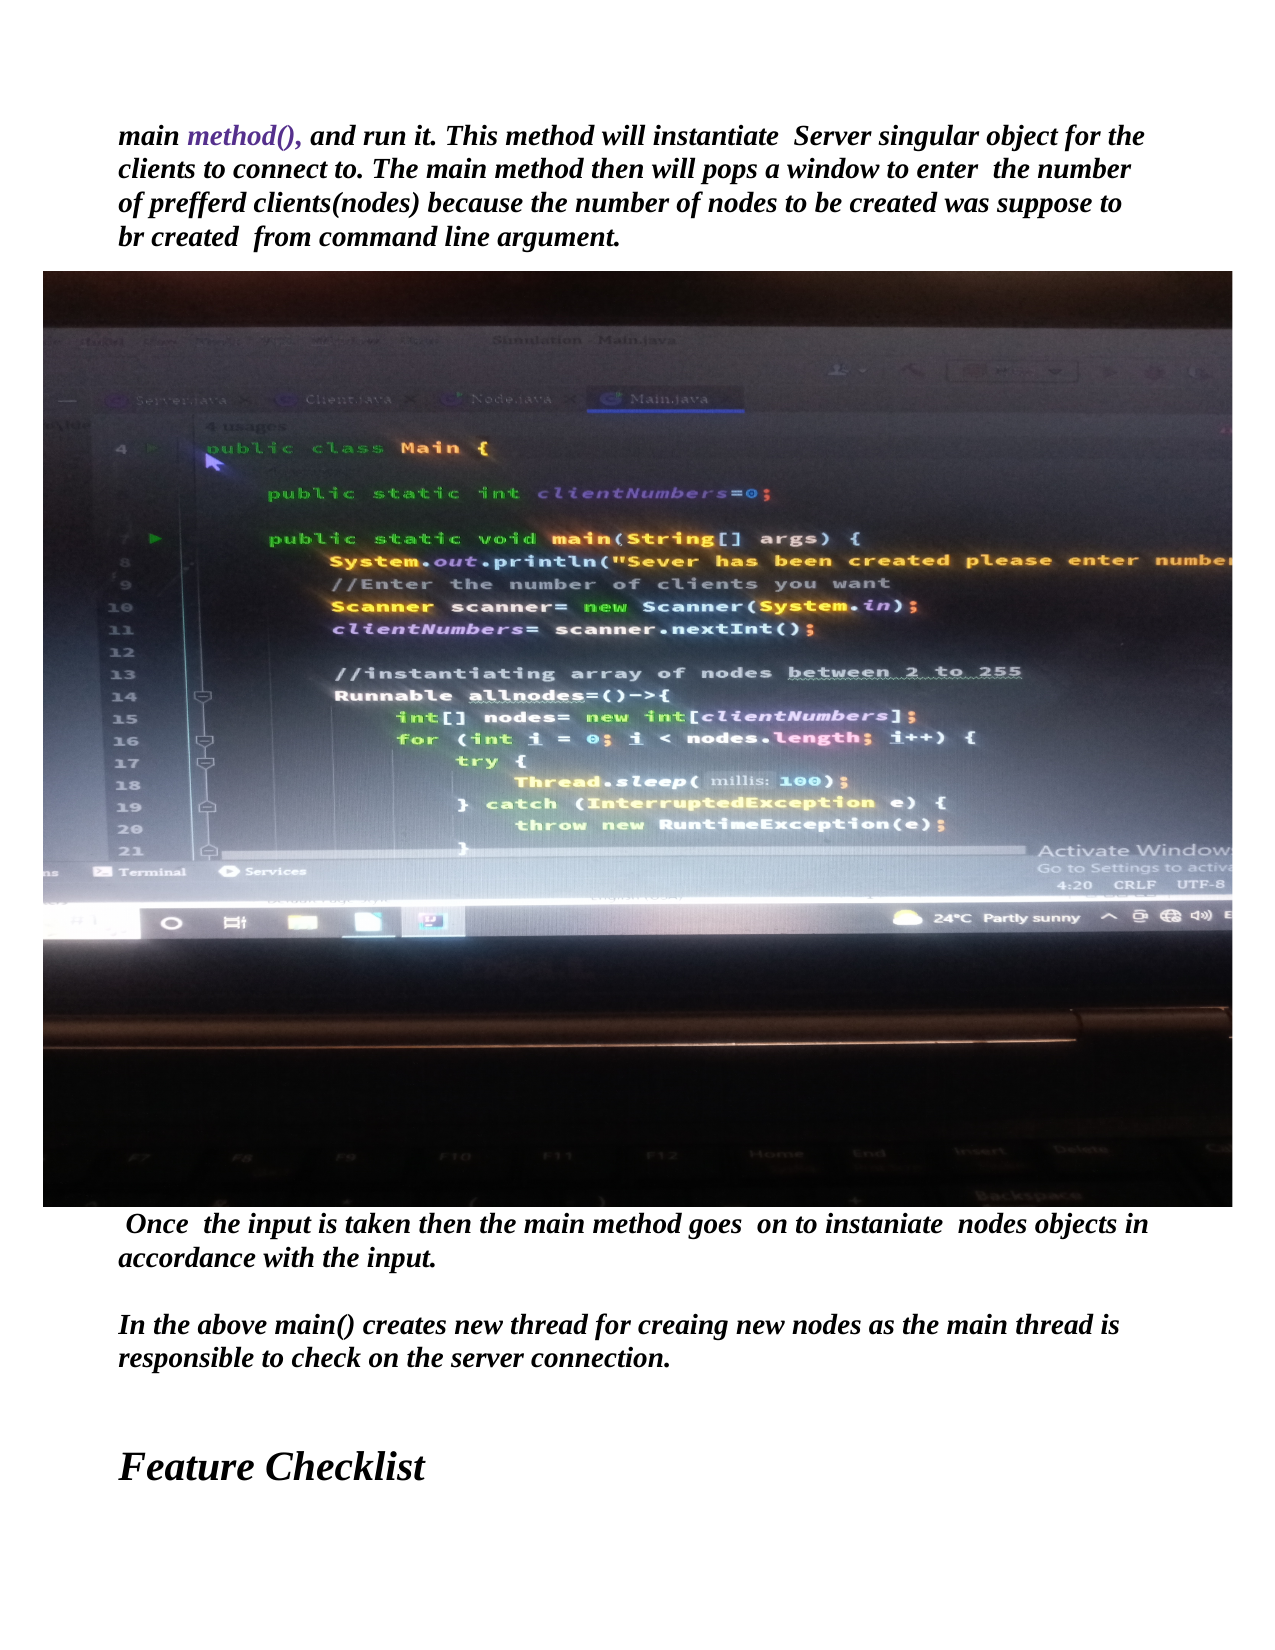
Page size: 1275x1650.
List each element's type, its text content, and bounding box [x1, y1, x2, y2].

text main method(), and run it. This method will instantiate Server singular object for the clients to connect to. The main method then will pops a window to enter the number of prefferd clients(nodes) because the number of nodes to be created was suppose to br created from command line argument. [118, 118, 1157, 252]
text In the above main() creates new thread for creaing new nodes as the main thread is responsible to check on the server connection. [118, 1307, 1157, 1374]
text Once the input is taken then the main method goes on to instaniate nodes objects in accordance with the input. [118, 1207, 1157, 1273]
text Feature Checklist [118, 1441, 1157, 1489]
picture [43, 271, 1233, 1207]
text [118, 252, 1157, 271]
